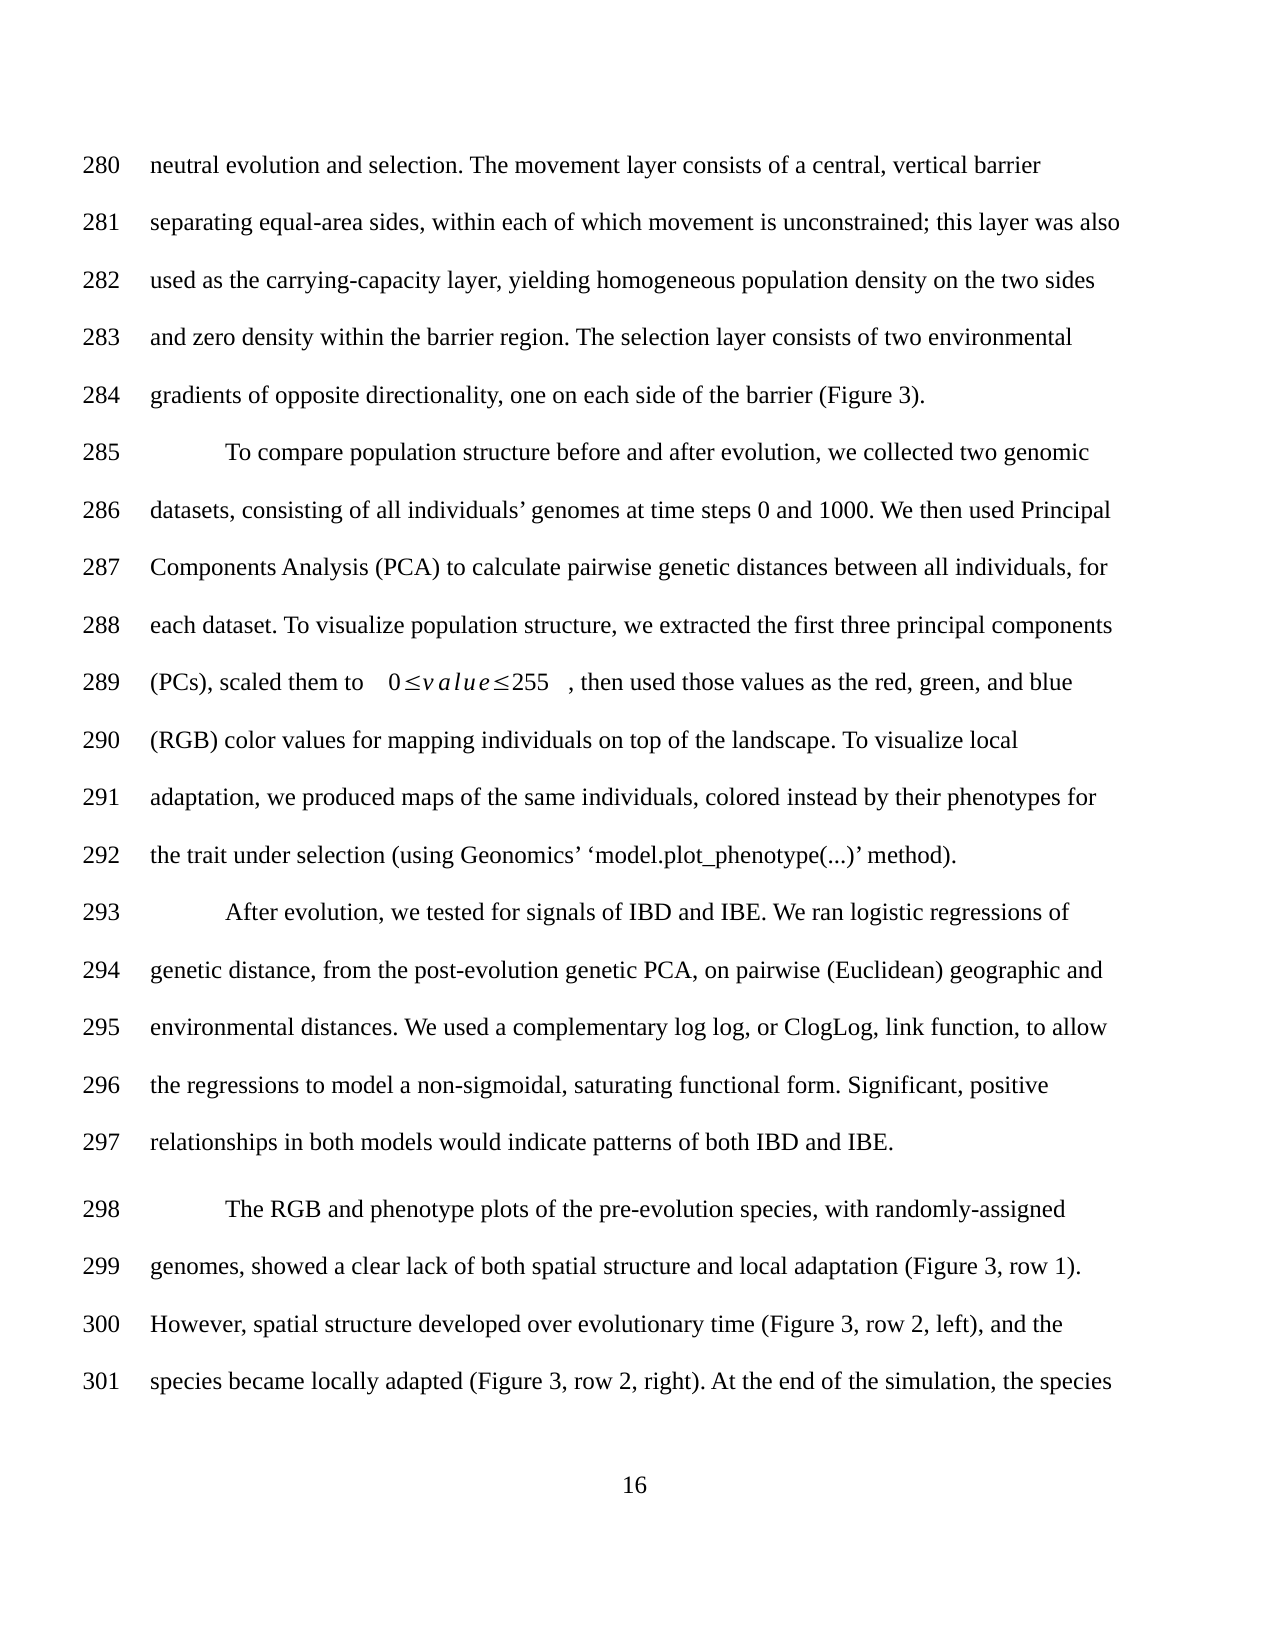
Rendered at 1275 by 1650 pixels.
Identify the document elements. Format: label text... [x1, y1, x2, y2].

text After evolution, we tested for signals of IBD and IBE. We ran logistic regressions of genetic distance, from the post-evolution genetic PCA, on pairwise (Euclidean) geographic and environmental distances. We used a complementary log log, or ClogLog, link function, to allow the regressions to model a non-sigmoidal, saturating functional form. Significant, positive relationships in both models would indicate patterns of both IBD and IBE. [150, 897, 1125, 1156]
text neutral evolution and selection. The movement layer consists of a central, vertical barrier separating equal-area sides, within each of which movement is unconstrained; this layer was also used as the carrying-capacity layer, yielding homogeneous population density on the two sides and zero density within the barrier region. The selection layer consists of two environmental gradients of opposite directionality, one on each side of the barrier (Figure 3). [150, 150, 1125, 409]
text The RGB and phenotype plots of the pre-evolution species, with randomly-assigned genomes, showed a clear lack of both spatial structure and local adaptation (Figure 3, row 1). However, spatial structure developed over evolutionary time (Figure 3, row 2, left), and the species became locally adapted (Figure 3, row 2, right). At the end of the simulation, the species [150, 1194, 1125, 1395]
text To compare population structure before and after evolution, we collected two genomic datasets, consisting of all individuals’ genomes at time steps 0 and 1000. We then used Principal Components Analysis (PCA) to calculate pairwise genetic distances between all individuals, for each dataset. To visualize population structure, we extracted the first three principal components (PCs), scaled them to , then used those values as the red, green, and blue (RGB) color values for mapping individuals on top of the landscape. To visualize local adaptation, we produced maps of the same individuals, colored instead by their phenotypes for the trait under selection (using Geonomics’ ‘model.plot_phenotype(...)’ method). [150, 437, 1125, 869]
